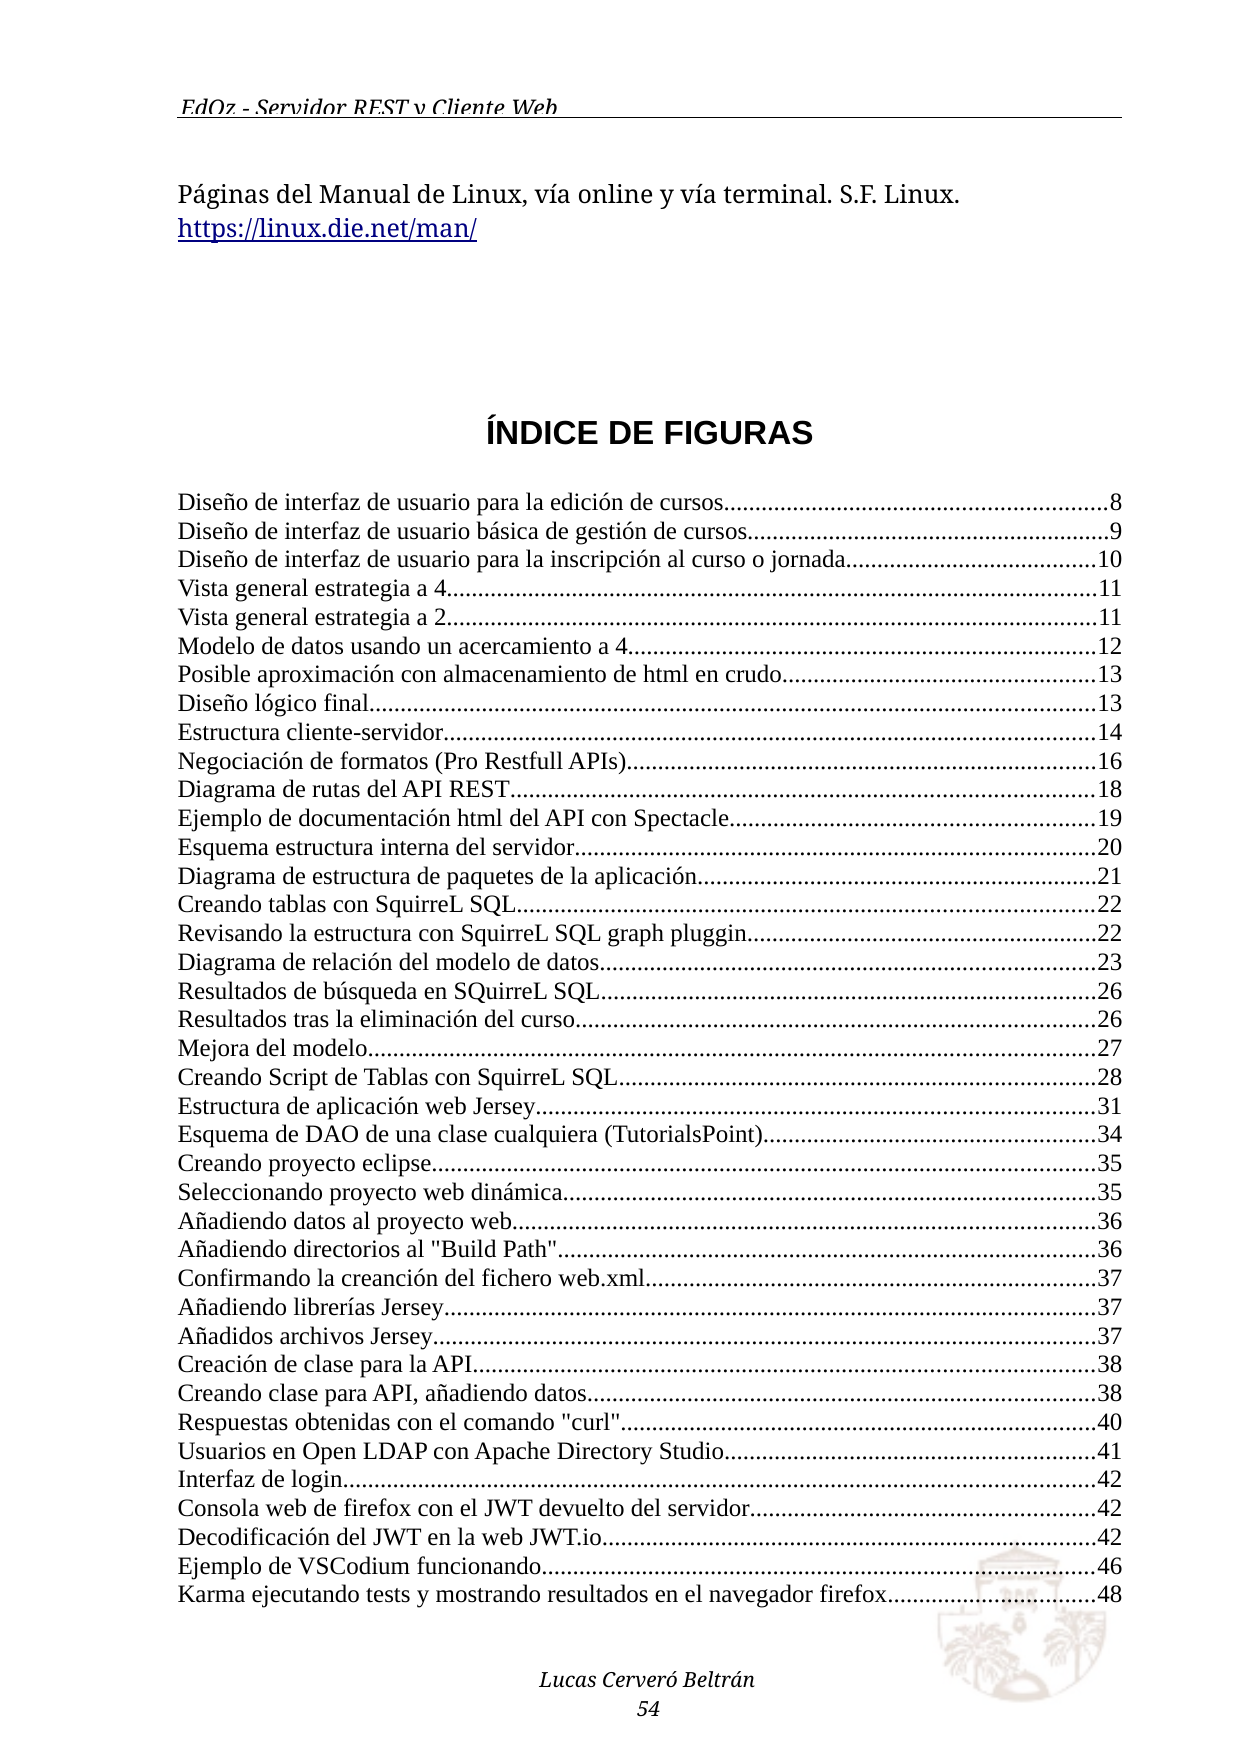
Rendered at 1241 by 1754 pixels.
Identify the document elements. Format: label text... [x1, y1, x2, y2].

text Karma ejecutando tests y mostrando resultados en el navegador firefox 48 [177, 1579, 1122, 1608]
text Vista general estrategia a 2 11 [177, 602, 1122, 631]
text Diagrama de relación del modelo de datos 23 [177, 947, 1122, 976]
text Creando clase para API, añadiendo datos 38 [177, 1378, 1122, 1407]
text Índice de Figuras [177, 413, 1122, 452]
text Decodificación del JWT en la web JWT.io 42 [177, 1522, 1122, 1551]
text Resultados de búsqueda en SQuirreL SQL 26 [177, 976, 1122, 1004]
text Modelo de datos usando un acercamiento a 4 12 [177, 631, 1122, 659]
text Ejemplo de VSCodium funcionando 46 [177, 1551, 1122, 1579]
text Esquema estructura interna del servidor 20 [177, 832, 1122, 861]
text Diseño lógico final 13 [177, 688, 1122, 717]
text Confirmando la creanción del fichero web.xml 37 [177, 1263, 1122, 1292]
text Diseño de interfaz de usuario para la edición de cursos 8 [177, 487, 1122, 516]
text Diseño de interfaz de usuario básica de gestión de cursos. 9 [177, 516, 1122, 544]
text Diagrama de rutas del API REST 18 [177, 774, 1122, 803]
text Posible aproximación con almacenamiento de html en crudo 13 [177, 659, 1122, 688]
text Ejemplo de documentación html del API con Spectacle 19 [177, 803, 1122, 832]
text Usuarios en Open LDAP con Apache Directory Studio 41 [177, 1436, 1122, 1464]
text Resultados tras la eliminación del curso 26 [177, 1004, 1122, 1033]
text Creación de clase para la API 38 [177, 1349, 1122, 1378]
text Consola web de firefox con el JWT devuelto del servidor 42 [177, 1493, 1122, 1522]
text Respuestas obtenidas con el comando "curl" 40 [177, 1407, 1122, 1436]
text Añadidos archivos Jersey 37 [177, 1321, 1122, 1349]
text Mejora del modelo 27 [177, 1033, 1122, 1062]
text Revisando la estructura con SquirreL SQL graph pluggin 22 [177, 918, 1122, 947]
text Interfaz de login 42 [177, 1464, 1122, 1493]
text Seleccionando proyecto web dinámica. 35 [177, 1177, 1122, 1206]
text Añadiendo librerías Jersey 37 [177, 1292, 1122, 1321]
text Diseño de interfaz de usuario para la inscripción al curso o jornada 10 [177, 544, 1122, 573]
text Creando Script de Tablas con SquirreL SQL 28 [177, 1062, 1122, 1091]
text Esquema de DAO de una clase cualquiera (TutorialsPoint) 34 [177, 1119, 1122, 1148]
text Vista general estrategia a 4 11 [177, 573, 1122, 602]
text Estructura cliente-servidor 14 [177, 717, 1122, 746]
text Estructura de aplicación web Jersey 31 [177, 1091, 1122, 1119]
text Negociación de formatos (Pro Restfull APIs) 16 [177, 746, 1122, 774]
text Diagrama de estructura de paquetes de la aplicación 21 [177, 861, 1122, 889]
text Añadiendo datos al proyecto web 36 [177, 1206, 1122, 1234]
text Páginas del Manual de Linux, vía online y vía terminal. S.F. Linux. https://linux.die.net/man/ [177, 177, 1122, 245]
text Creando proyecto eclipse 35 [177, 1148, 1122, 1177]
text Añadiendo directorios al "Build Path" 36 [177, 1234, 1122, 1263]
text Creando tablas con SquirreL SQL 22 [177, 889, 1122, 918]
